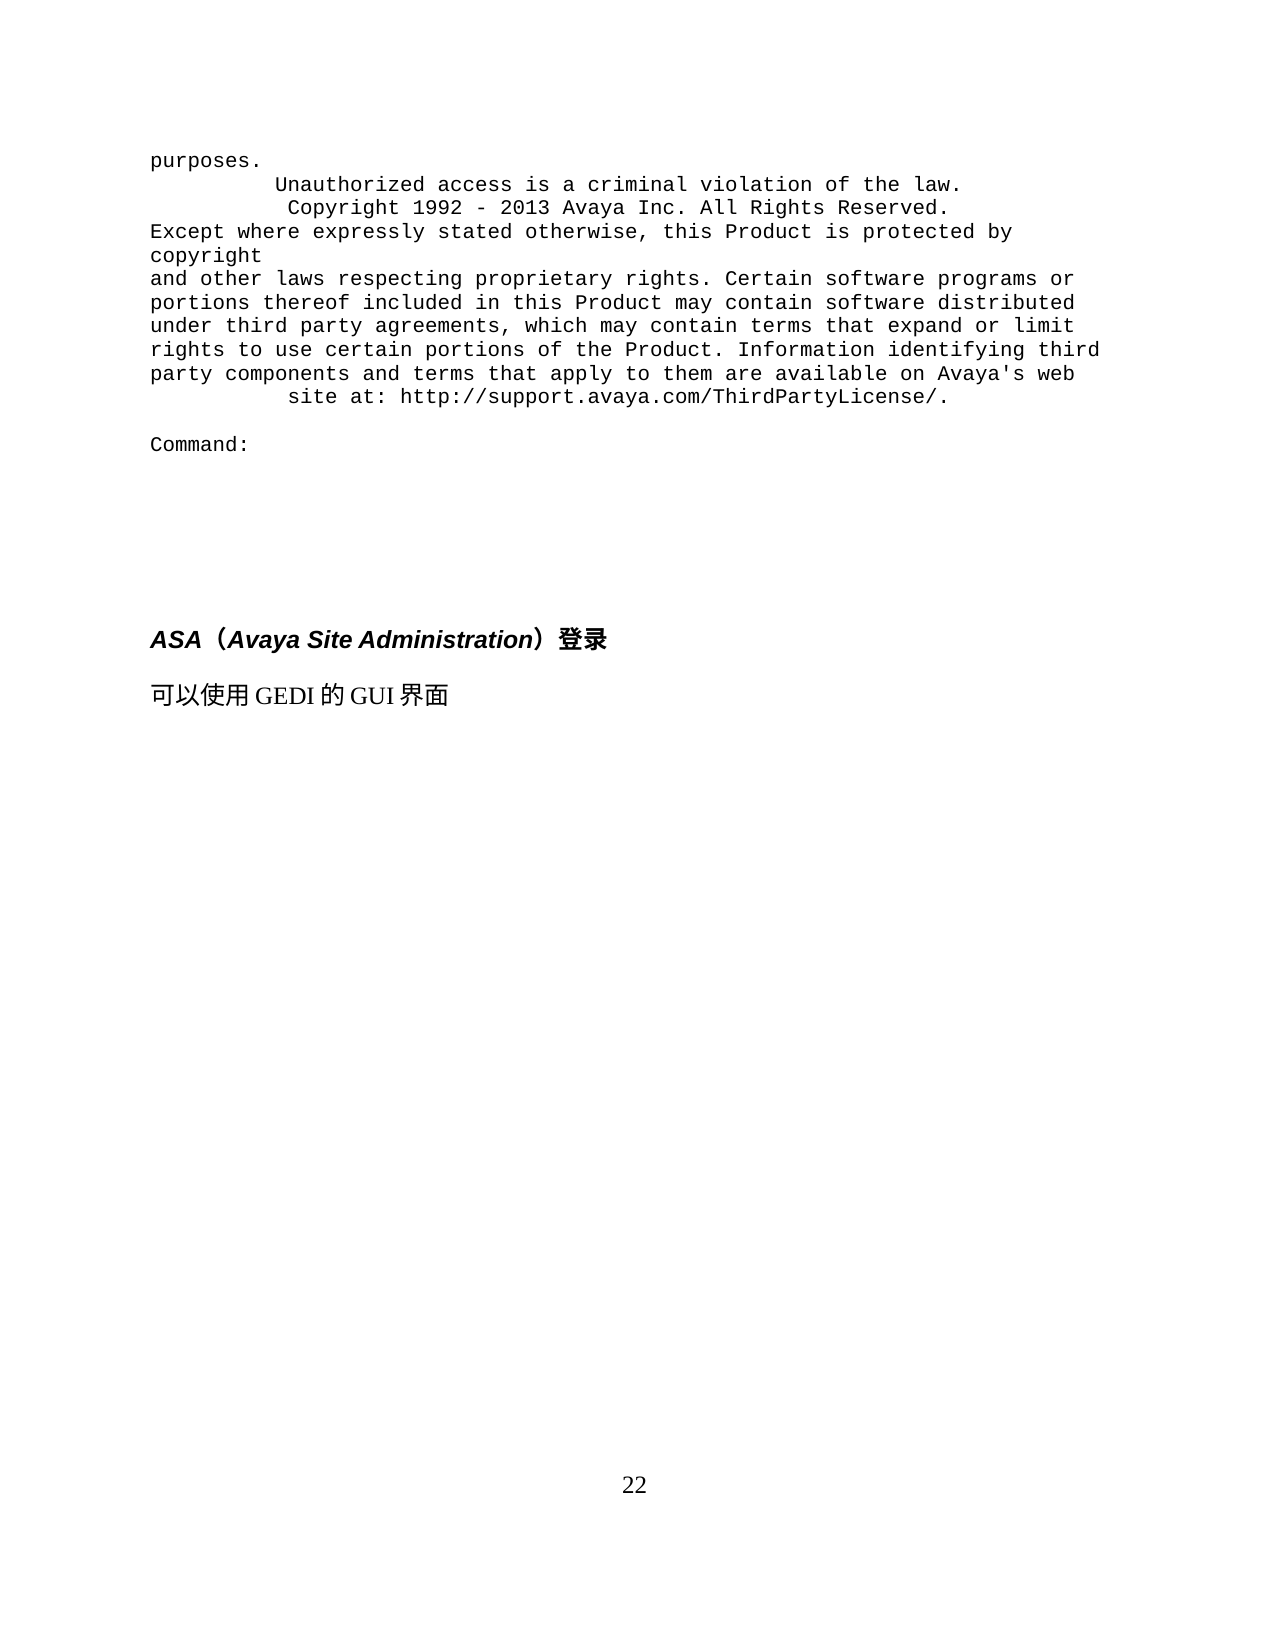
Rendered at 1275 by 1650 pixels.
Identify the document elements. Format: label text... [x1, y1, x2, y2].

text site at: http://support.avaya.com/ThirdPartyLicense/. [150, 386, 1125, 410]
text Unauthorized access is a criminal violation of the law. [150, 174, 1125, 197]
text Except where expressly stated otherwise, this Product is protected by copyright [150, 221, 1125, 268]
text purposes. [150, 150, 1125, 174]
subtitle ASA（Avaya Site Administration）登录 [150, 622, 1125, 656]
text 可以使用GEDI的GUI界面 [150, 678, 1125, 712]
text under third party agreements, which may contain terms that expand or limit [150, 316, 1125, 339]
text Copyright 1992 - 2013 Avaya Inc. All Rights Reserved. [150, 197, 1125, 221]
text and other laws respecting proprietary rights. Certain software programs or [150, 268, 1125, 292]
text portions thereof included in this Product may contain software distributed [150, 292, 1125, 316]
text Command: [150, 434, 1125, 457]
text party components and terms that apply to them are available on Avaya's web [150, 363, 1125, 386]
text rights to use certain portions of the Product. Information identifying third [150, 339, 1125, 363]
